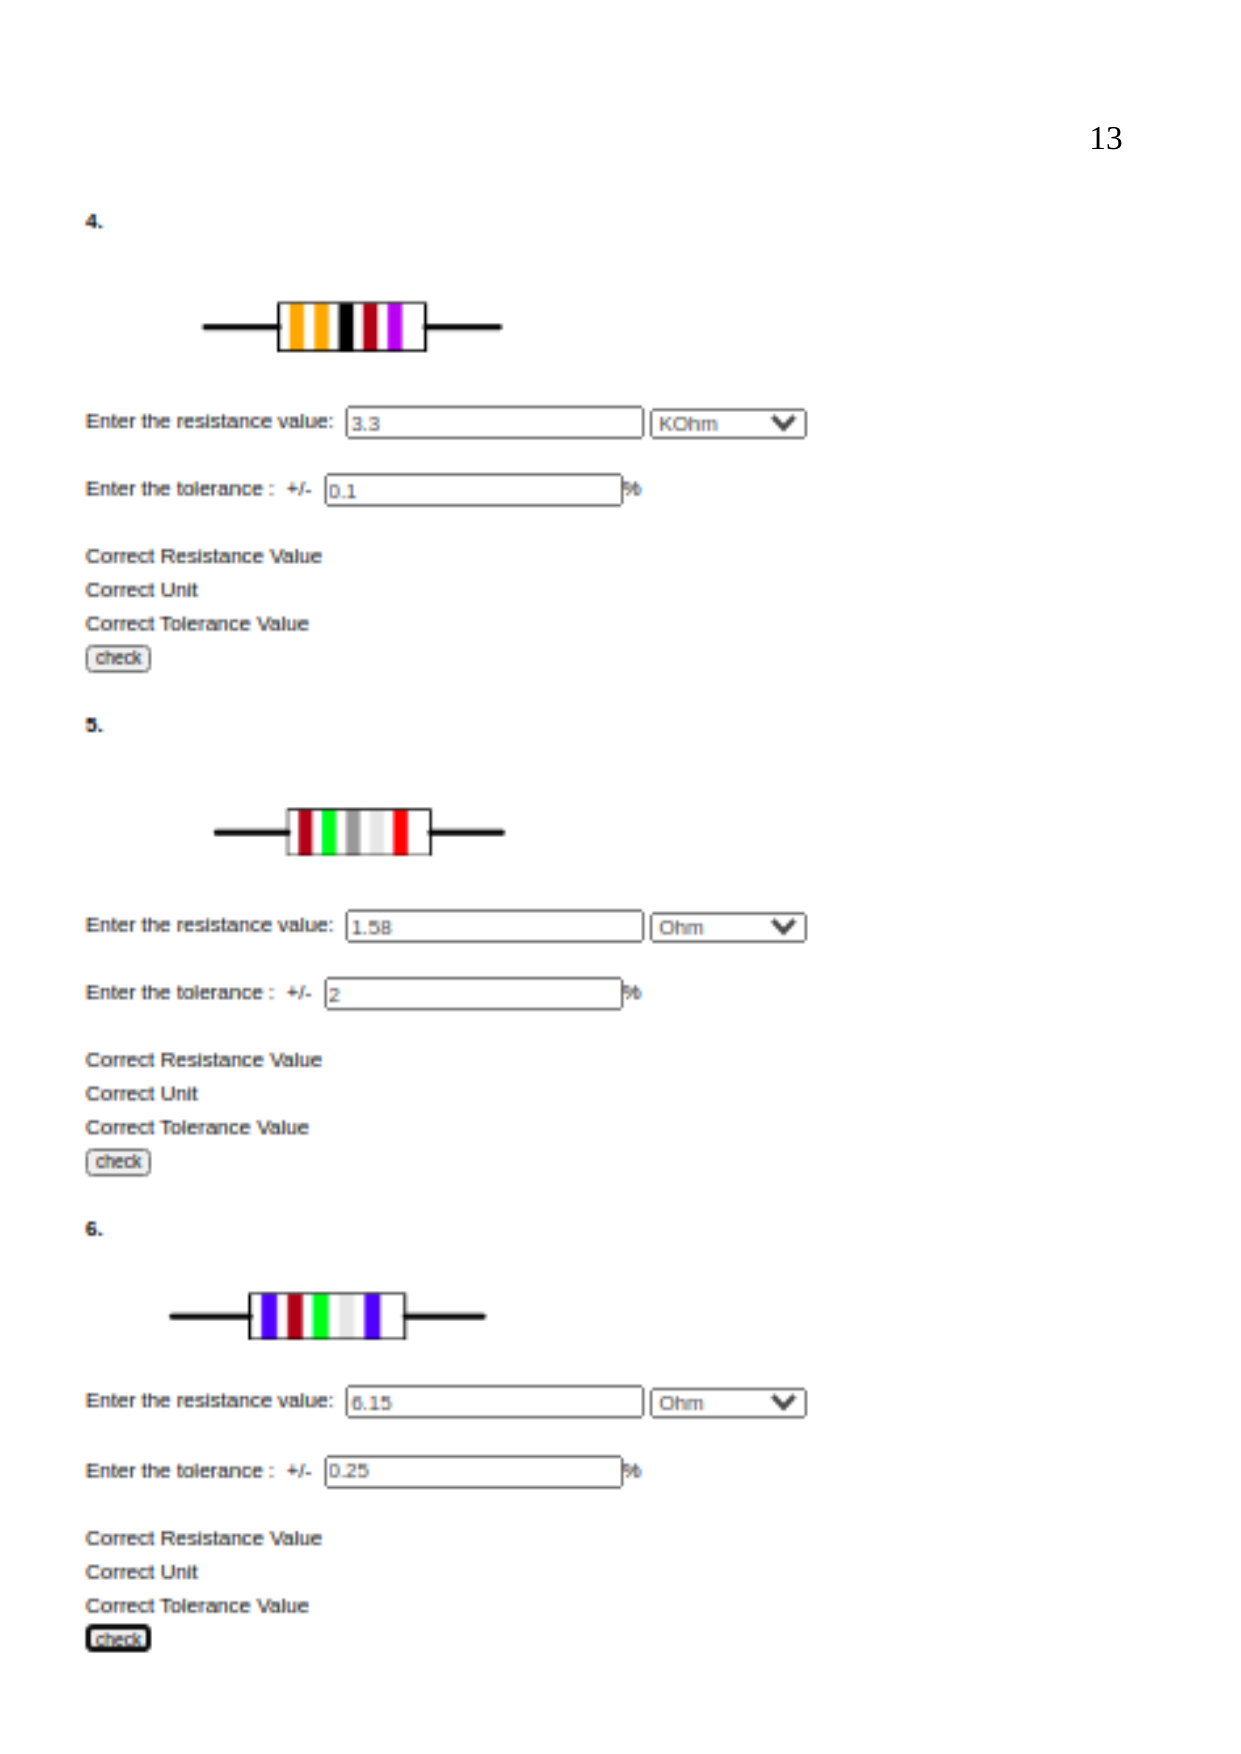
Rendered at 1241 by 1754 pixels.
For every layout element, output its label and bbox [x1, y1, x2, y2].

picture [68, 202, 1241, 1684]
